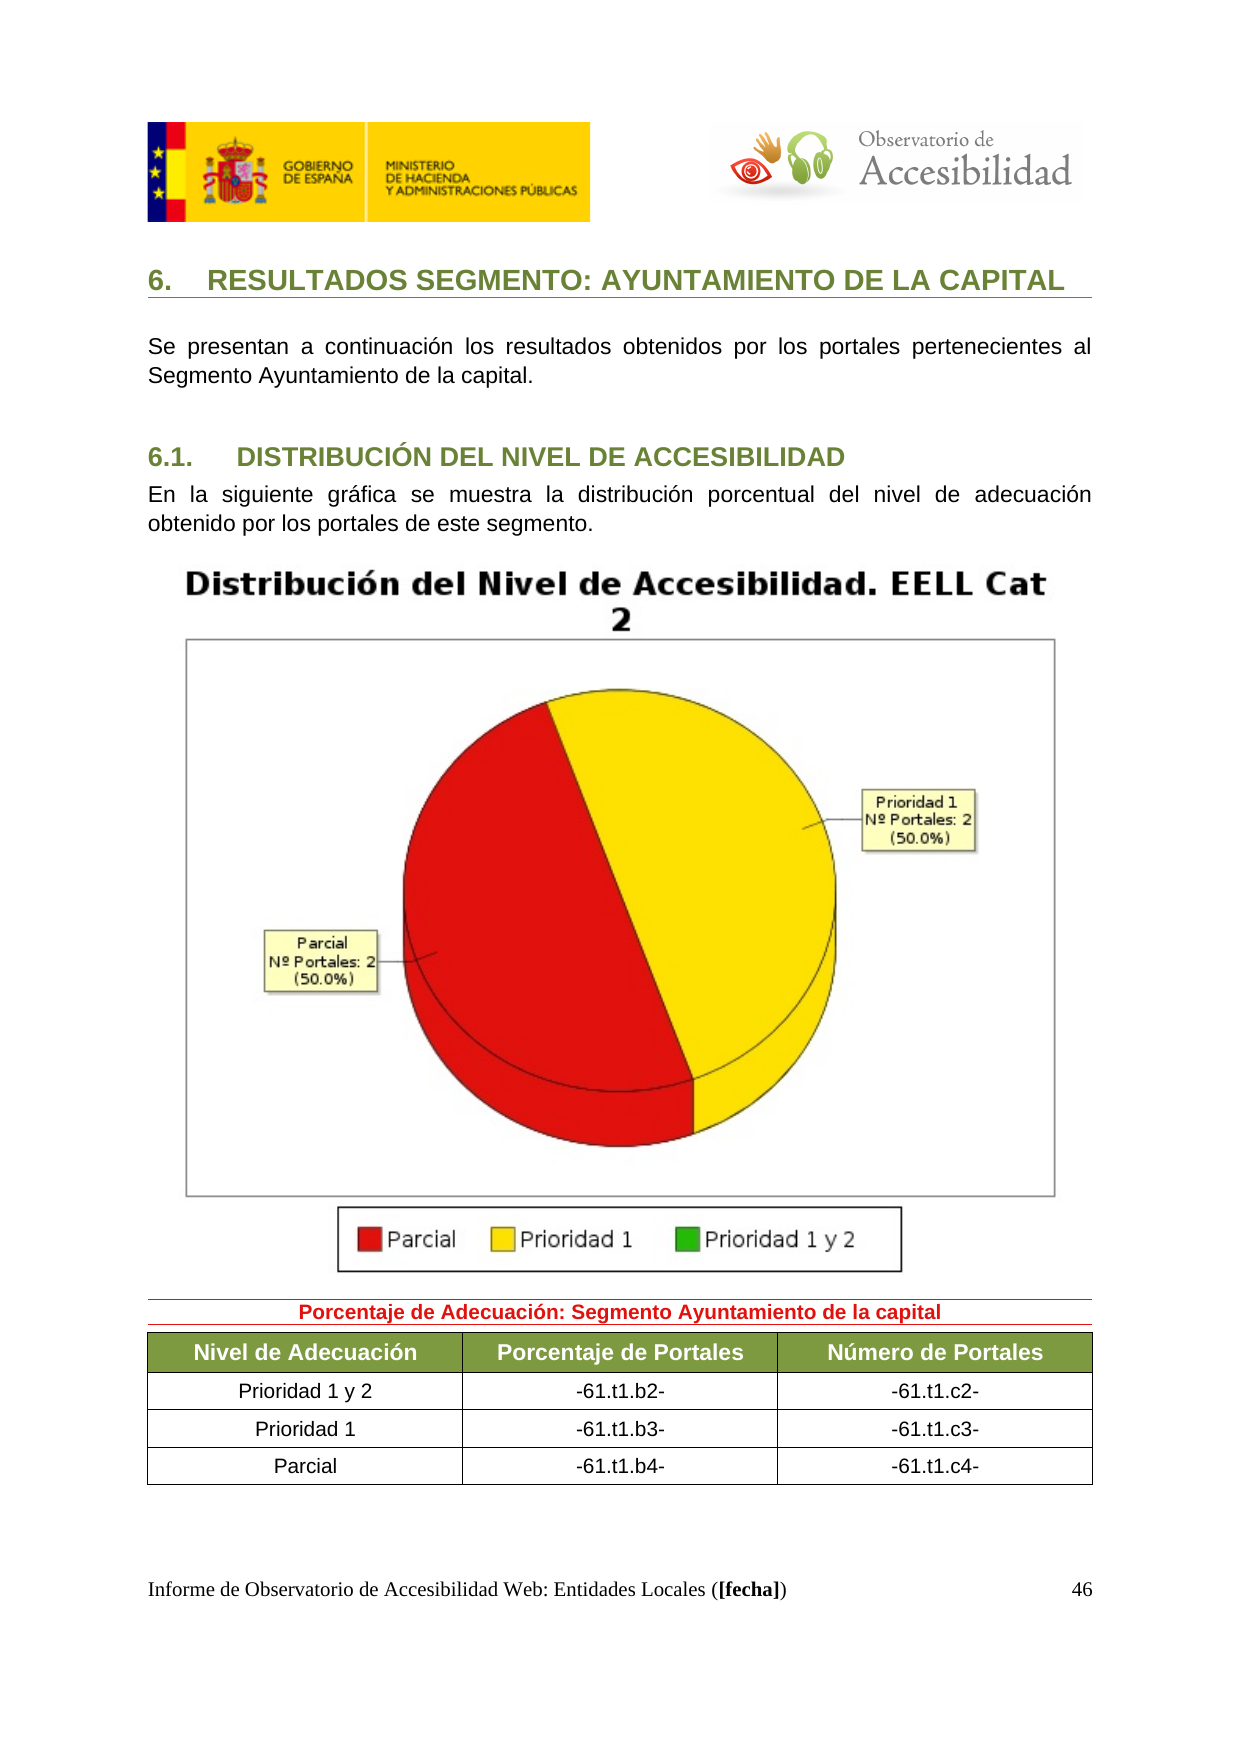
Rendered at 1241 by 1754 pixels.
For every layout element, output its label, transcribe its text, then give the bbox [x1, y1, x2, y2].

table_header Número de Portales [778, 1333, 1092, 1372]
table_cell -61.t1.b2- [463, 1373, 777, 1409]
table_cell -61.t1.c2- [778, 1373, 1092, 1409]
picture [178, 564, 1062, 1274]
table_cell -61.t1.b4- [463, 1448, 777, 1484]
table_cell Prioridad 1 [148, 1410, 462, 1447]
table_cell Parcial [148, 1448, 462, 1484]
table_header Nivel de Adecuación [148, 1333, 462, 1372]
list Resultados Segmento: Ayuntamiento de la capital [148, 263, 1092, 297]
table_header Porcentaje de Portales [463, 1333, 777, 1372]
picture [147, 122, 591, 222]
text En la siguiente gráfica se muestra la distribución porcentual del nivel de adecuación obtenido por los portales de este segmento. [148, 481, 1092, 537]
text Porcentaje de Adecuación: Segmento Ayuntamiento de la capital [148, 1300, 1092, 1324]
table_cell -61.t1.b3- [463, 1410, 777, 1447]
picture [710, 122, 1086, 205]
text Se presentan a continuación los resultados obtenidos por los portales pertenecientes al Segmento Ayuntamiento de la capital. [148, 333, 1092, 388]
table_cell -61.t1.c4- [778, 1448, 1092, 1484]
table_cell Prioridad 1 y 2 [148, 1373, 462, 1409]
table_cell -61.t1.c3- [778, 1410, 1092, 1447]
list Distribución del nivel de accesibilidad [148, 441, 1092, 472]
